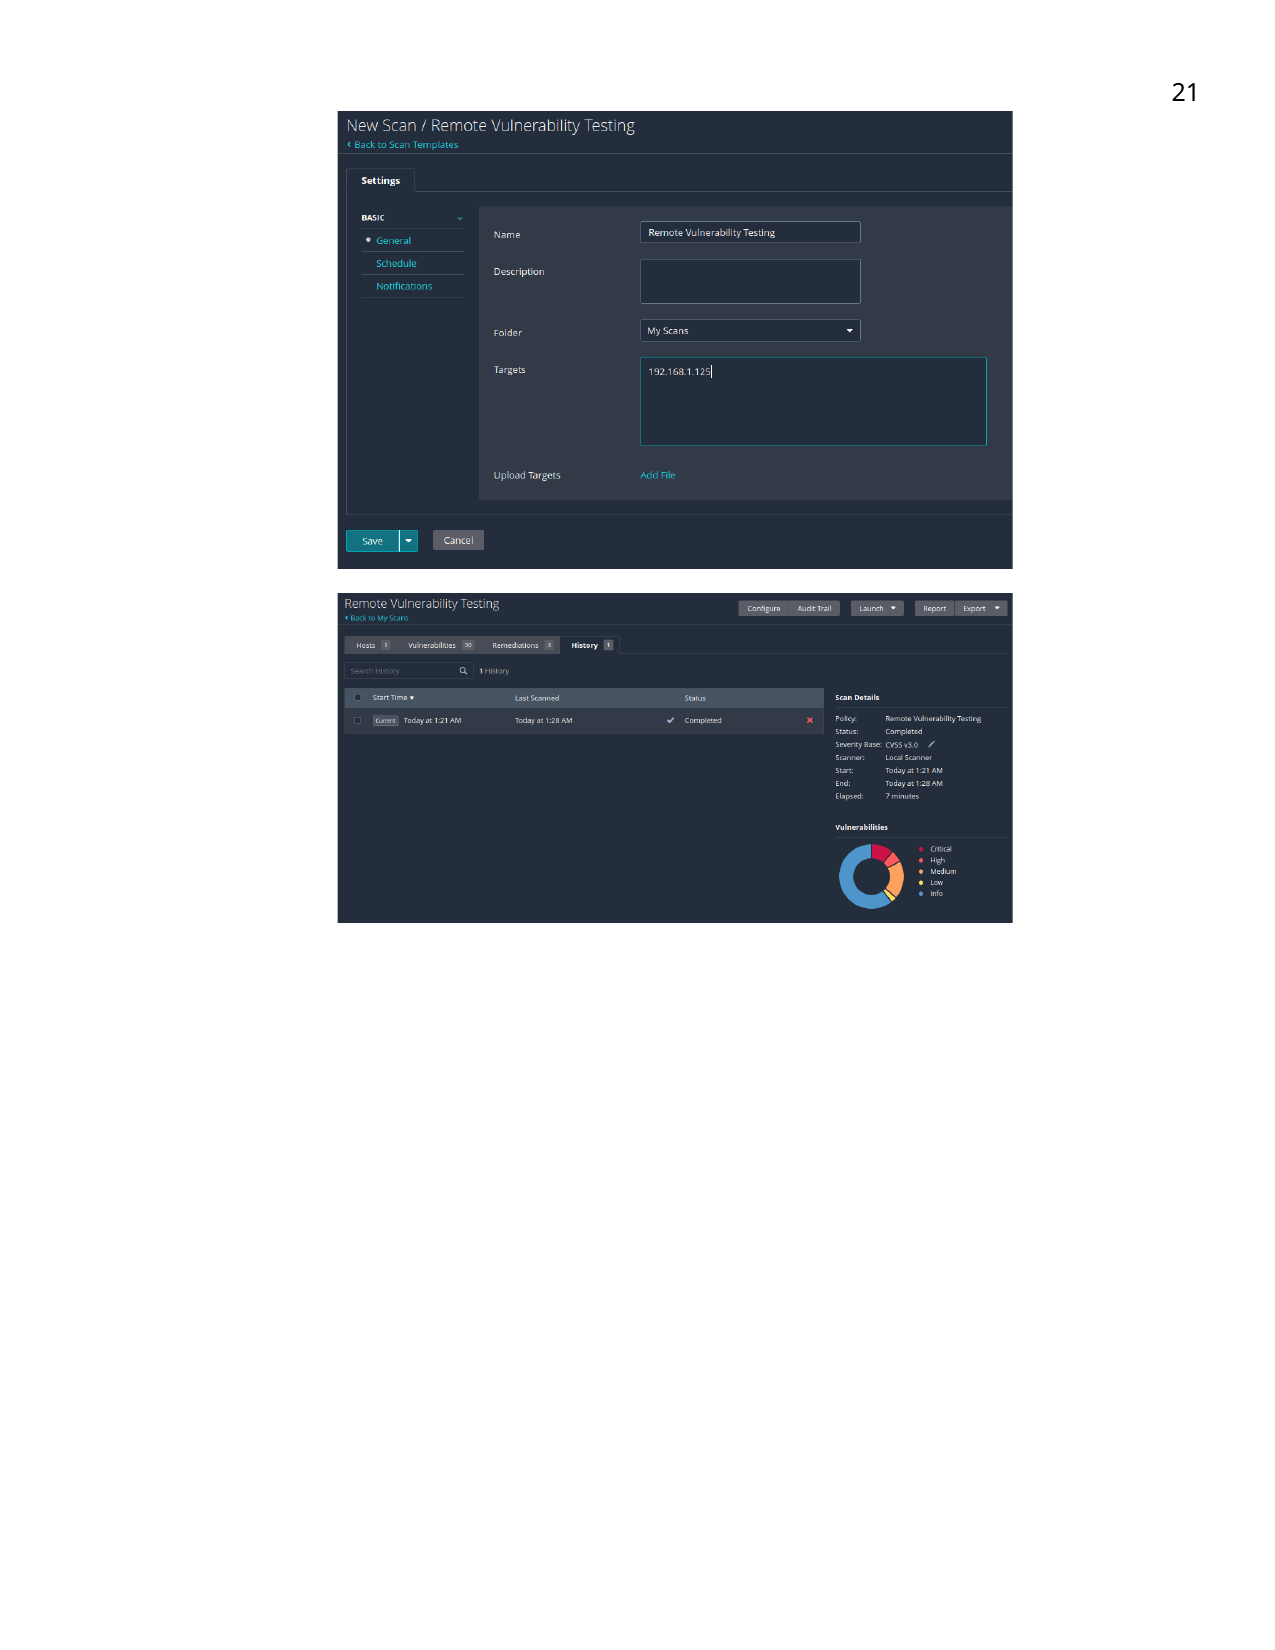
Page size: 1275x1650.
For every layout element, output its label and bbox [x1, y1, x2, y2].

picture [337, 593, 1013, 923]
picture [337, 111, 1013, 569]
